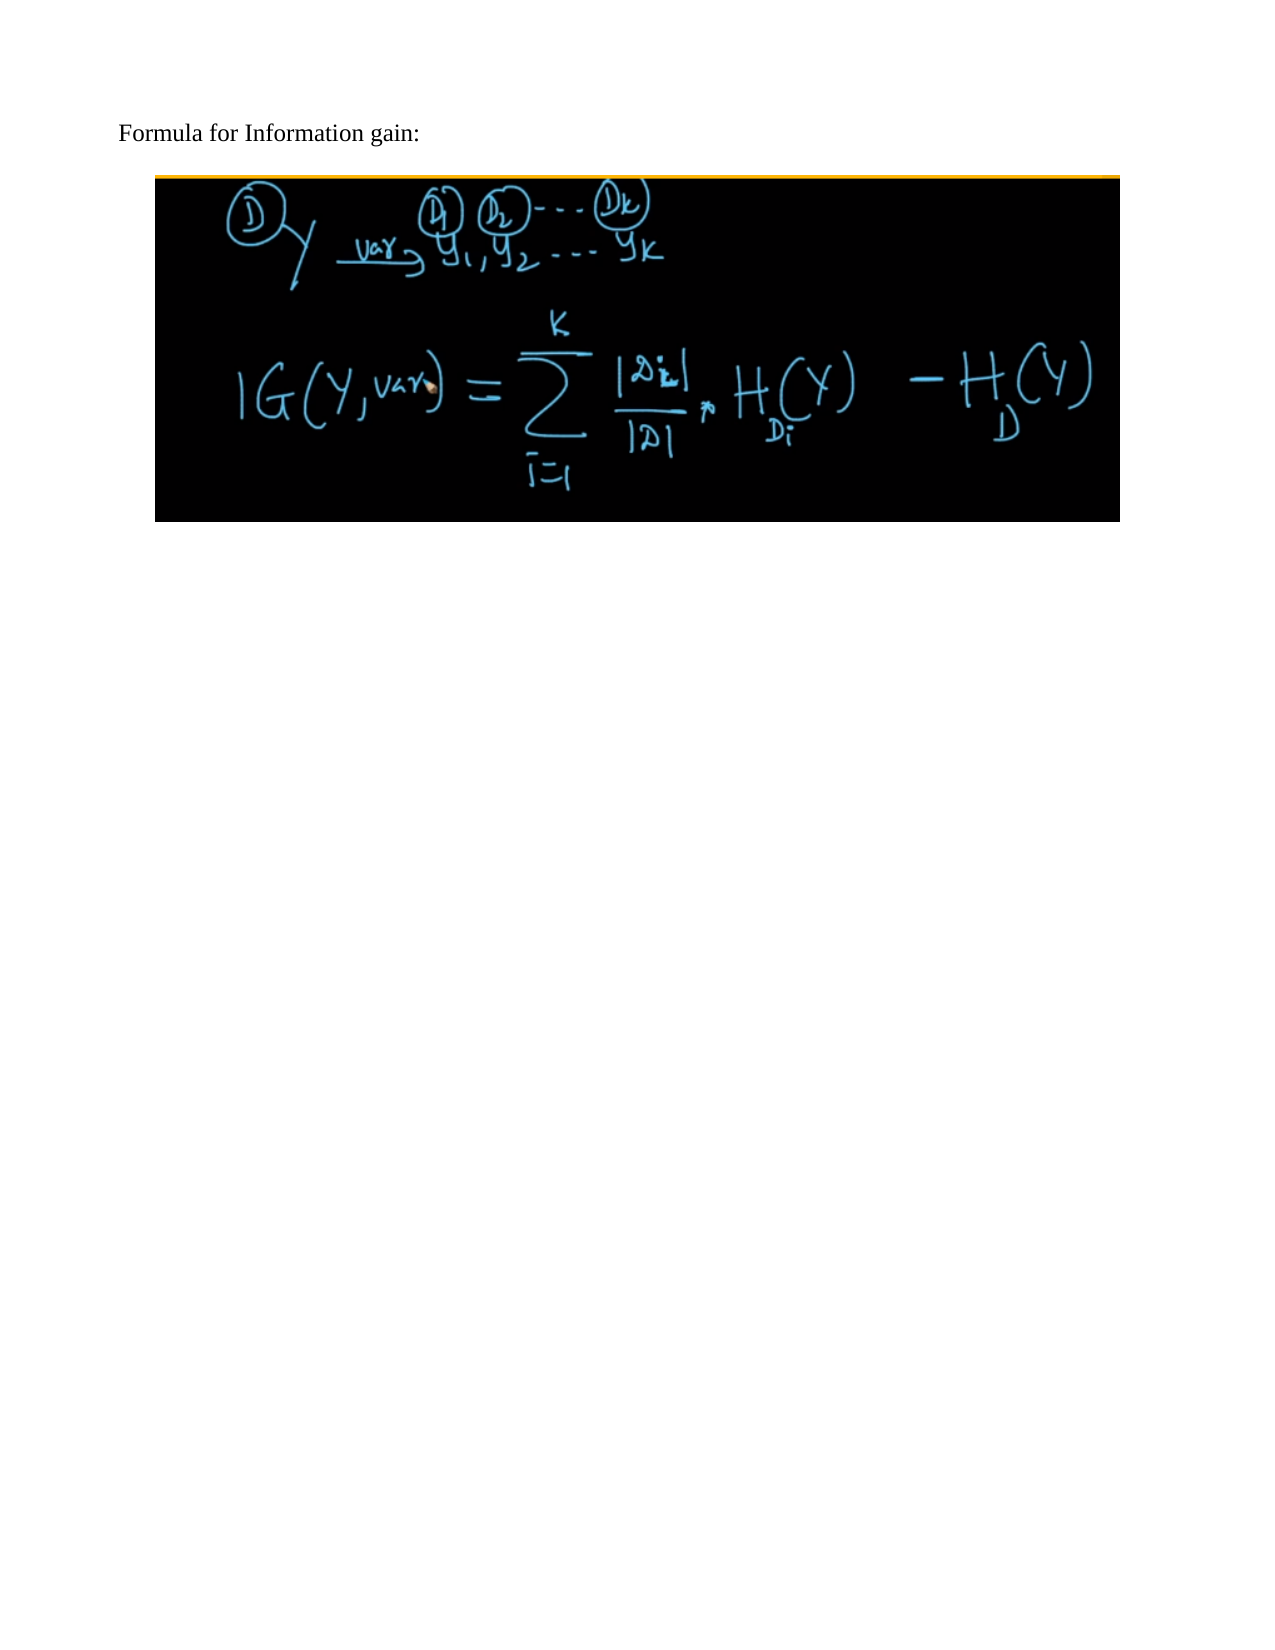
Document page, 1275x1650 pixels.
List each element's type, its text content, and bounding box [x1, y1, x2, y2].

text Formula for Information gain: [118, 118, 1157, 147]
picture [155, 175, 1120, 522]
